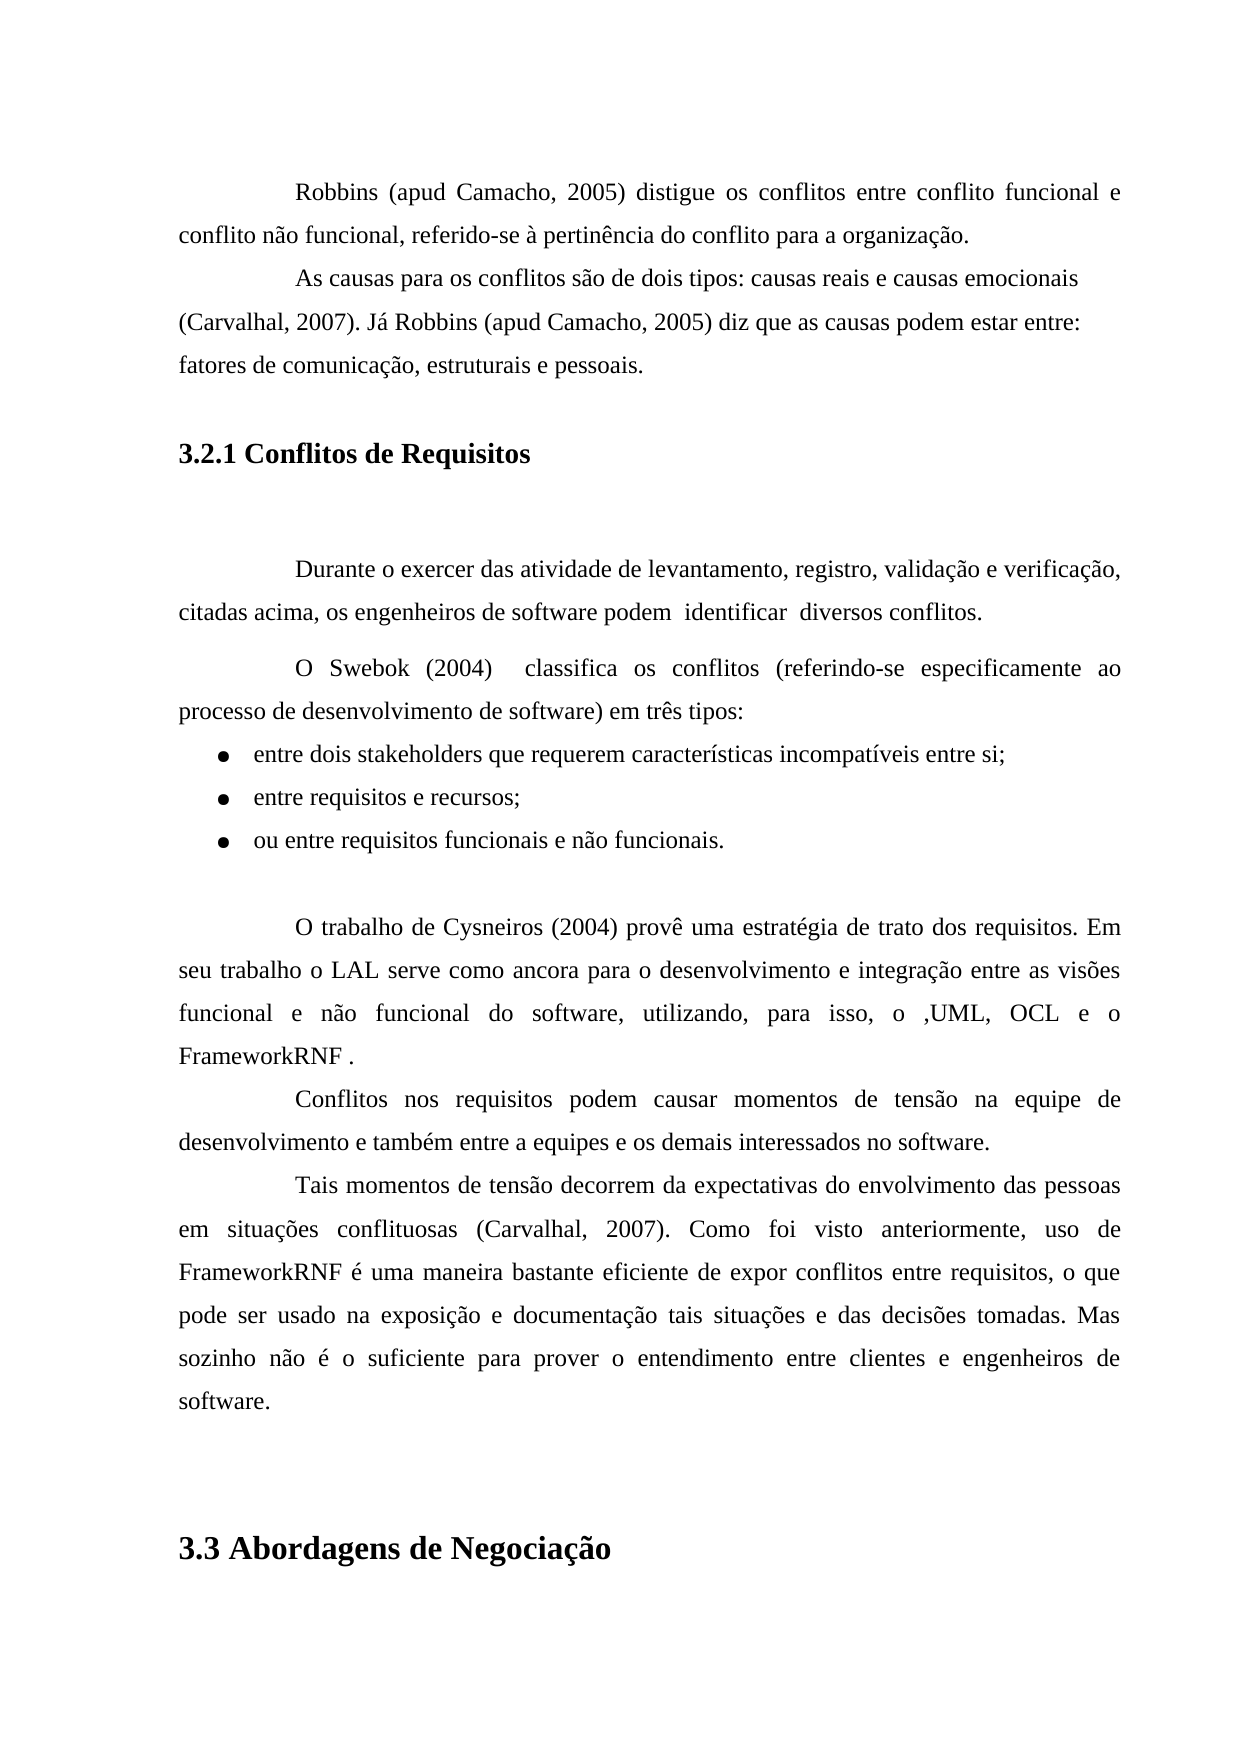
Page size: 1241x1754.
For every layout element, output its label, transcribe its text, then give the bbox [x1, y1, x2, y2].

text Robbins (apud Camacho, 2005) distigue os conflitos entre conflito funcional e conflito não funcional, referido-se à pertinência do conflito para a organização. [178, 177, 1122, 249]
text O Swebok (2004) classifica os conflitos (referindo-se especificamente ao processo de desenvolvimento de software) em três tipos: [178, 653, 1122, 725]
text Tais momentos de tensão decorrem da expectativas do envolvimento das pessoas em situações conflituosas (Carvalhal, 2007). Como foi visto anteriormente, uso de FrameworkRNF é uma maneira bastante eficiente de expor conflitos entre requisitos, o que pode ser usado na exposição e documentação tais situações e das decisões tomadas. Mas sozinho não é o suficiente para prover o entendimento entre clientes e engenheiros de software. [178, 1171, 1122, 1415]
text O trabalho de Cysneiros (2004) provê uma estratégia de trato dos requisitos. Em seu trabalho o LAL serve como ancora para o desenvolvimento e integração entre as visões funcional e não funcional do software, utilizando, para isso, o ,UML, OCL e o FrameworkRNF . [178, 912, 1122, 1070]
text Conflitos nos requisitos podem causar momentos de tensão na equipe de desenvolvimento e também entre a equipes e os demais interessados no software. [178, 1084, 1122, 1156]
text As causas para os conflitos são de dois tipos: causas reais e causas emocionais (Carvalhal, 2007). Já Robbins (apud Camacho, 2005) diz que as causas podem estar entre: fatores de comunicação, estruturais e pessoais. [178, 263, 1122, 378]
text 3.3 Abordagens de Negociação [104, 1528, 1122, 1566]
list ou entre requisitos funcionais e não funcionais. [216, 826, 1122, 854]
list entre requisitos e recursos; [216, 782, 1122, 811]
text 3.2.1 Conflitos de Requisitos [178, 436, 1122, 469]
list entre dois stakeholders que requerem características incompatíveis entre si; [216, 739, 1122, 768]
text Durante o exercer das atividade de levantamento, registro, validação e verificação, citadas acima, os engenheiros de software podem identificar diversos conflitos. [178, 554, 1122, 626]
